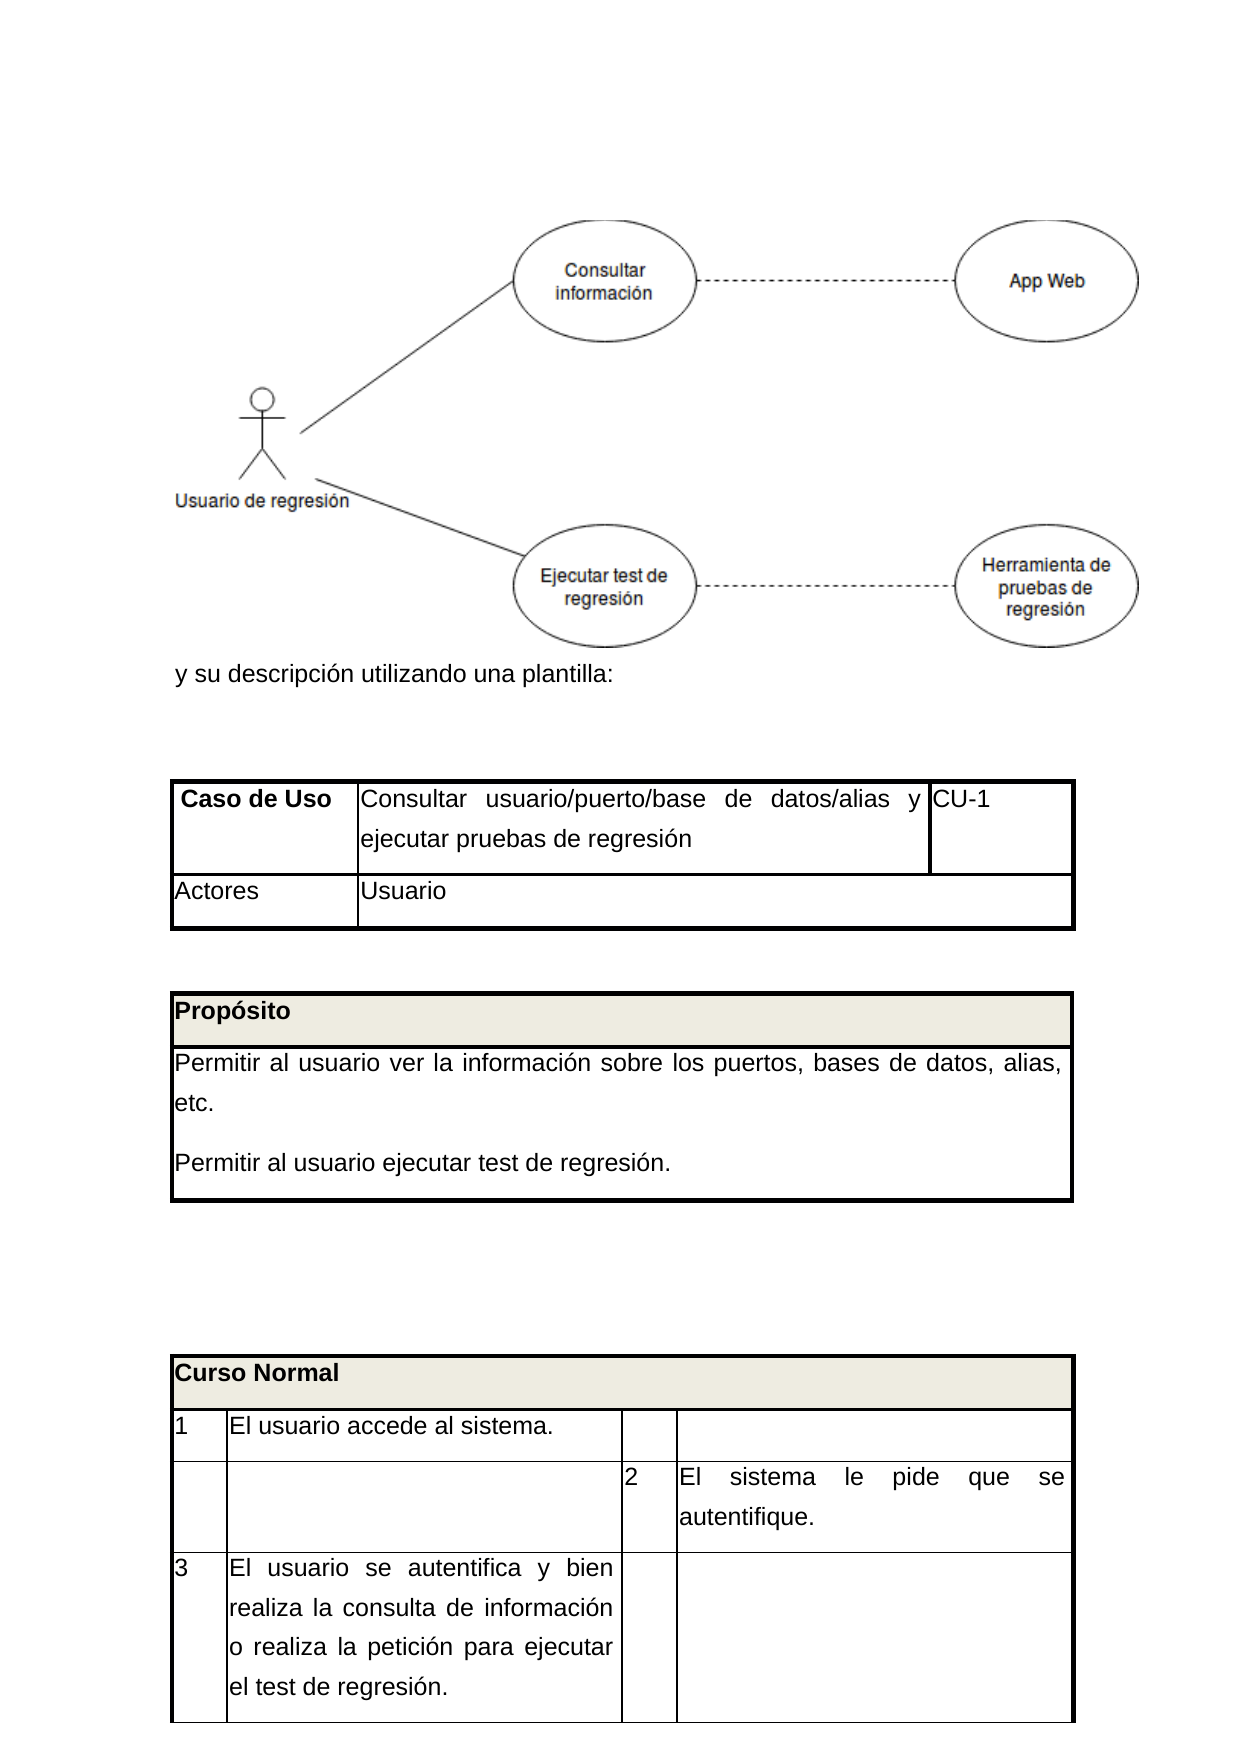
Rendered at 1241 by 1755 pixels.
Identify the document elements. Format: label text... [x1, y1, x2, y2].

picture [175, 220, 1139, 648]
table_cell Usuario [359, 876, 1071, 926]
table_cell Actores [174, 876, 357, 926]
table_cell 2 [623, 1462, 676, 1551]
table_header Caso de Uso [174, 784, 357, 873]
table_cell El usuario se autentifica y bien realiza la consulta de información o realiza la petición para ejecutar el test de regresión. [228, 1553, 621, 1721]
table_cell [174, 1462, 226, 1551]
table_cell Permitir al usuario ver la información sobre los puertos, bases de datos, alias, etc. Permitir al usuario ejecutar test de regresión. [174, 1049, 1070, 1198]
table_cell [228, 1462, 621, 1551]
table_cell [678, 1553, 1071, 1721]
text y su descripción utilizando una plantilla: [175, 648, 1065, 687]
table_cell 3 [174, 1553, 226, 1721]
table_cell 1 [174, 1411, 226, 1461]
table_cell [623, 1411, 676, 1461]
table_header Consultar usuario/puerto/base de datos/alias y ejecutar pruebas de regresión [359, 784, 928, 873]
table_cell [678, 1411, 1071, 1461]
table_cell [623, 1553, 676, 1721]
table_cell El sistema le pide que se autentifique. [678, 1462, 1071, 1551]
table_header CU-1 [932, 784, 1071, 873]
table_header Propósito [174, 996, 1070, 1045]
table_cell El usuario accede al sistema. [228, 1411, 621, 1461]
table_header Curso Normal [174, 1358, 1071, 1408]
